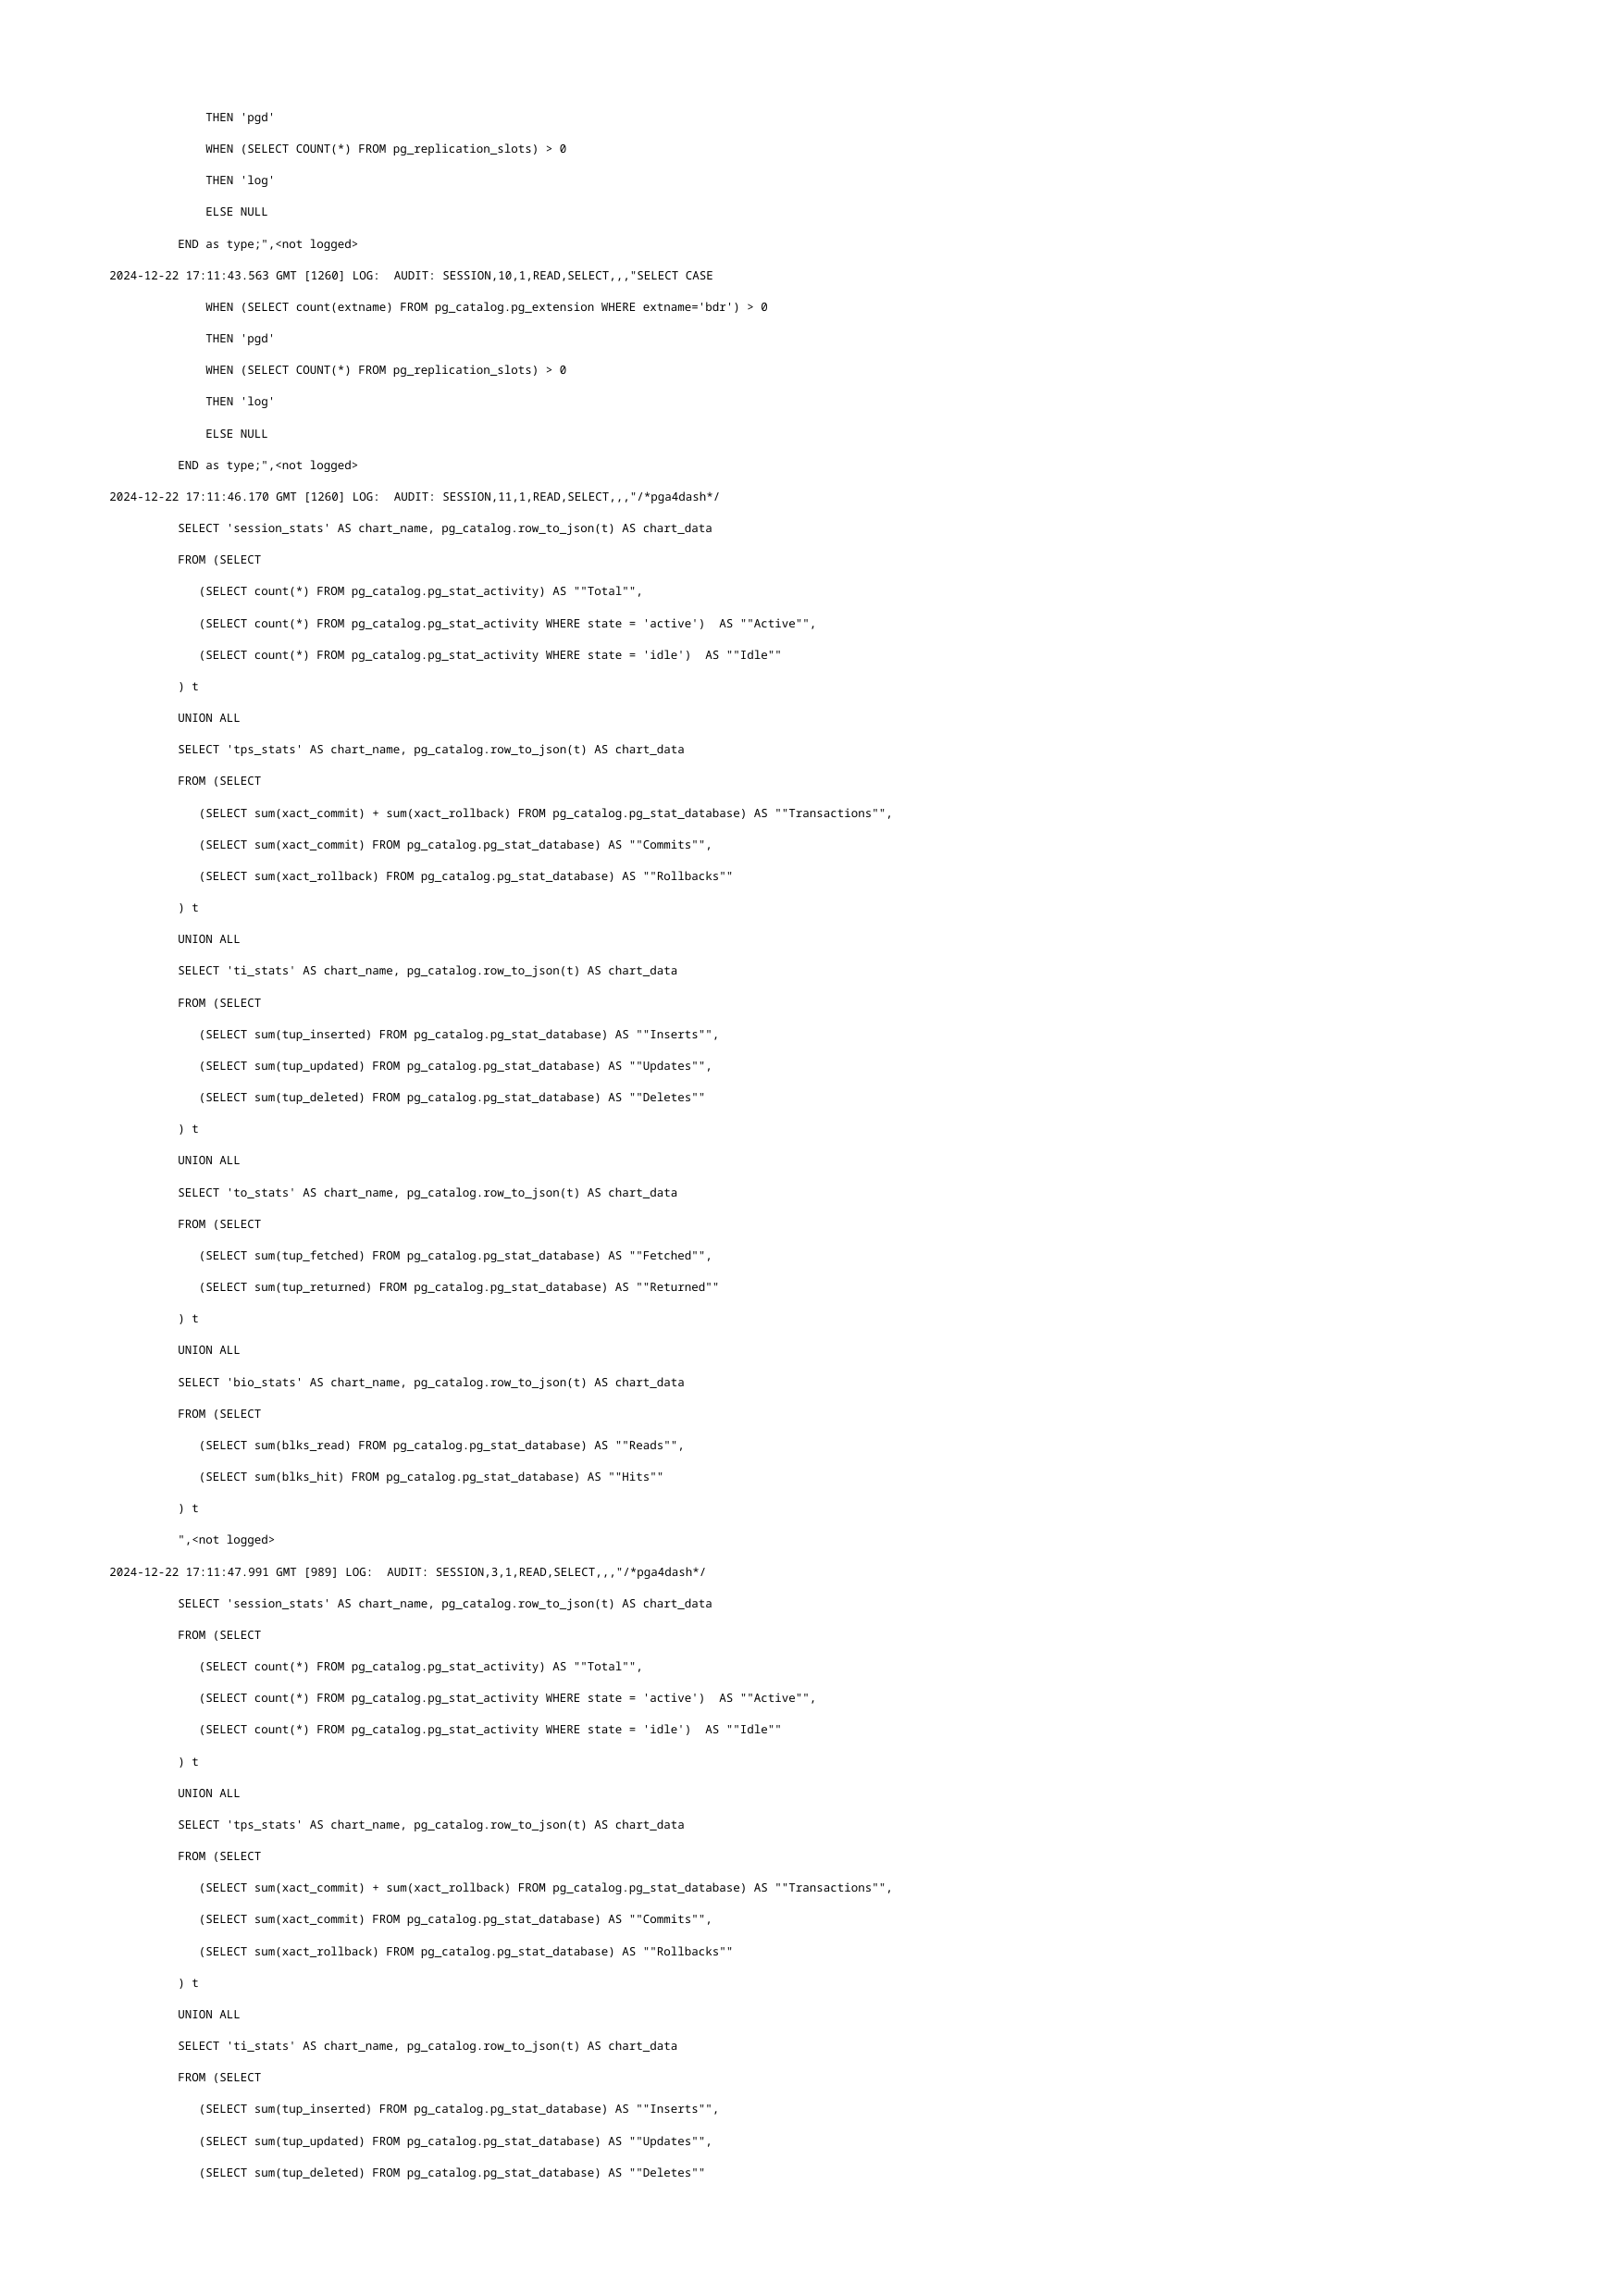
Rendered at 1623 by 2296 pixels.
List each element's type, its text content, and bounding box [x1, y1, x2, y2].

text (SELECT sum(tup_fetched) FROM pg_catalog.pg_stat_database) AS ""Fetched"", [109, 1247, 1514, 1263]
text (SELECT count(*) FROM pg_catalog.pg_stat_activity) AS ""Total"", [109, 584, 1514, 600]
text SELECT 'session_stats' AS chart_name, pg_catalog.row_to_json(t) AS chart_data [109, 520, 1514, 536]
text (SELECT sum(xact_commit) + sum(xact_rollback) FROM pg_catalog.pg_stat_database) AS ""Transactions"", [109, 1880, 1514, 1895]
text FROM (SELECT [109, 1216, 1514, 1232]
text WHEN (SELECT COUNT(*) FROM pg_replication_slots) > 0 [109, 362, 1514, 378]
text THEN 'log' [109, 172, 1514, 188]
text THEN 'log' [109, 394, 1514, 410]
text SELECT 'ti_stats' AS chart_name, pg_catalog.row_to_json(t) AS chart_data [109, 963, 1514, 979]
text ) t [109, 678, 1514, 694]
text FROM (SELECT [109, 774, 1514, 789]
text (SELECT sum(tup_updated) FROM pg_catalog.pg_stat_database) AS ""Updates"", [109, 1058, 1514, 1074]
text (SELECT sum(tup_updated) FROM pg_catalog.pg_stat_database) AS ""Updates"", [109, 2133, 1514, 2149]
text SELECT 'session_stats' AS chart_name, pg_catalog.row_to_json(t) AS chart_data [109, 1595, 1514, 1611]
text THEN 'pgd' [109, 330, 1514, 346]
text SELECT 'bio_stats' AS chart_name, pg_catalog.row_to_json(t) AS chart_data [109, 1374, 1514, 1390]
text THEN 'pgd' [109, 109, 1514, 125]
text (SELECT sum(tup_inserted) FROM pg_catalog.pg_stat_database) AS ""Inserts"", [109, 2102, 1514, 2117]
text (SELECT sum(tup_deleted) FROM pg_catalog.pg_stat_database) AS ""Deletes"" [109, 1089, 1514, 1105]
text FROM (SELECT [109, 2069, 1514, 2085]
text UNION ALL [109, 931, 1514, 947]
text FROM (SELECT [109, 1627, 1514, 1643]
text ) t [109, 1500, 1514, 1516]
text END as type;",<not logged> [109, 457, 1514, 473]
text FROM (SELECT [109, 552, 1514, 567]
text SELECT 'tps_stats' AS chart_name, pg_catalog.row_to_json(t) AS chart_data [109, 741, 1514, 757]
text UNION ALL [109, 1785, 1514, 1801]
text UNION ALL [109, 2006, 1514, 2022]
text (SELECT sum(xact_rollback) FROM pg_catalog.pg_stat_database) AS ""Rollbacks"" [109, 868, 1514, 884]
text (SELECT count(*) FROM pg_catalog.pg_stat_activity WHERE state = 'active') AS ""Active"", [109, 615, 1514, 631]
text ) t [109, 1754, 1514, 1769]
text (SELECT sum(xact_commit) FROM pg_catalog.pg_stat_database) AS ""Commits"", [109, 1912, 1514, 1928]
text (SELECT sum(xact_commit) FROM pg_catalog.pg_stat_database) AS ""Commits"", [109, 837, 1514, 852]
text UNION ALL [109, 1343, 1514, 1359]
text (SELECT sum(xact_rollback) FROM pg_catalog.pg_stat_database) AS ""Rollbacks"" [109, 1943, 1514, 1959]
text ",<not logged> [109, 1533, 1514, 1548]
text WHEN (SELECT count(extname) FROM pg_catalog.pg_extension WHERE extname='bdr') > 0 [109, 299, 1514, 315]
text (SELECT count(*) FROM pg_catalog.pg_stat_activity WHERE state = 'idle') AS ""Idle"" [109, 647, 1514, 663]
text ELSE NULL [109, 426, 1514, 441]
text ) t [109, 1310, 1514, 1326]
text SELECT 'to_stats' AS chart_name, pg_catalog.row_to_json(t) AS chart_data [109, 1185, 1514, 1200]
text ) t [109, 1975, 1514, 1991]
text (SELECT sum(tup_deleted) FROM pg_catalog.pg_stat_database) AS ""Deletes"" [109, 2165, 1514, 2180]
text (SELECT count(*) FROM pg_catalog.pg_stat_activity WHERE state = 'idle') AS ""Idle"" [109, 1722, 1514, 1738]
text (SELECT count(*) FROM pg_catalog.pg_stat_activity) AS ""Total"", [109, 1658, 1514, 1674]
text FROM (SELECT [109, 995, 1514, 1011]
text SELECT 'tps_stats' AS chart_name, pg_catalog.row_to_json(t) AS chart_data [109, 1817, 1514, 1832]
text ELSE NULL [109, 205, 1514, 220]
text UNION ALL [109, 1153, 1514, 1169]
text (SELECT sum(blks_read) FROM pg_catalog.pg_stat_database) AS ""Reads"", [109, 1437, 1514, 1453]
text 2024-12-22 17:11:43.563 GMT [1260] LOG: AUDIT: SESSION,10,1,READ,SELECT,,,"SELECT CASE [109, 267, 1514, 283]
text (SELECT sum(blks_hit) FROM pg_catalog.pg_stat_database) AS ""Hits"" [109, 1469, 1514, 1484]
text (SELECT sum(xact_commit) + sum(xact_rollback) FROM pg_catalog.pg_stat_database) AS ""Transactions"", [109, 805, 1514, 821]
text ) t [109, 900, 1514, 915]
text FROM (SELECT [109, 1406, 1514, 1421]
text FROM (SELECT [109, 1848, 1514, 1864]
text 2024-12-22 17:11:46.170 GMT [1260] LOG: AUDIT: SESSION,11,1,READ,SELECT,,,"/*pga4dash*/ [109, 489, 1514, 504]
text UNION ALL [109, 710, 1514, 726]
text WHEN (SELECT COUNT(*) FROM pg_replication_slots) > 0 [109, 141, 1514, 156]
text ) t [109, 1121, 1514, 1136]
text 2024-12-22 17:11:47.991 GMT [989] LOG: AUDIT: SESSION,3,1,READ,SELECT,,,"/*pga4dash*/ [109, 1564, 1514, 1580]
text (SELECT sum(tup_returned) FROM pg_catalog.pg_stat_database) AS ""Returned"" [109, 1279, 1514, 1295]
text SELECT 'ti_stats' AS chart_name, pg_catalog.row_to_json(t) AS chart_data [109, 2038, 1514, 2054]
text END as type;",<not logged> [109, 236, 1514, 252]
text (SELECT sum(tup_inserted) FROM pg_catalog.pg_stat_database) AS ""Inserts"", [109, 1026, 1514, 1042]
text (SELECT count(*) FROM pg_catalog.pg_stat_activity WHERE state = 'active') AS ""Active"", [109, 1690, 1514, 1706]
